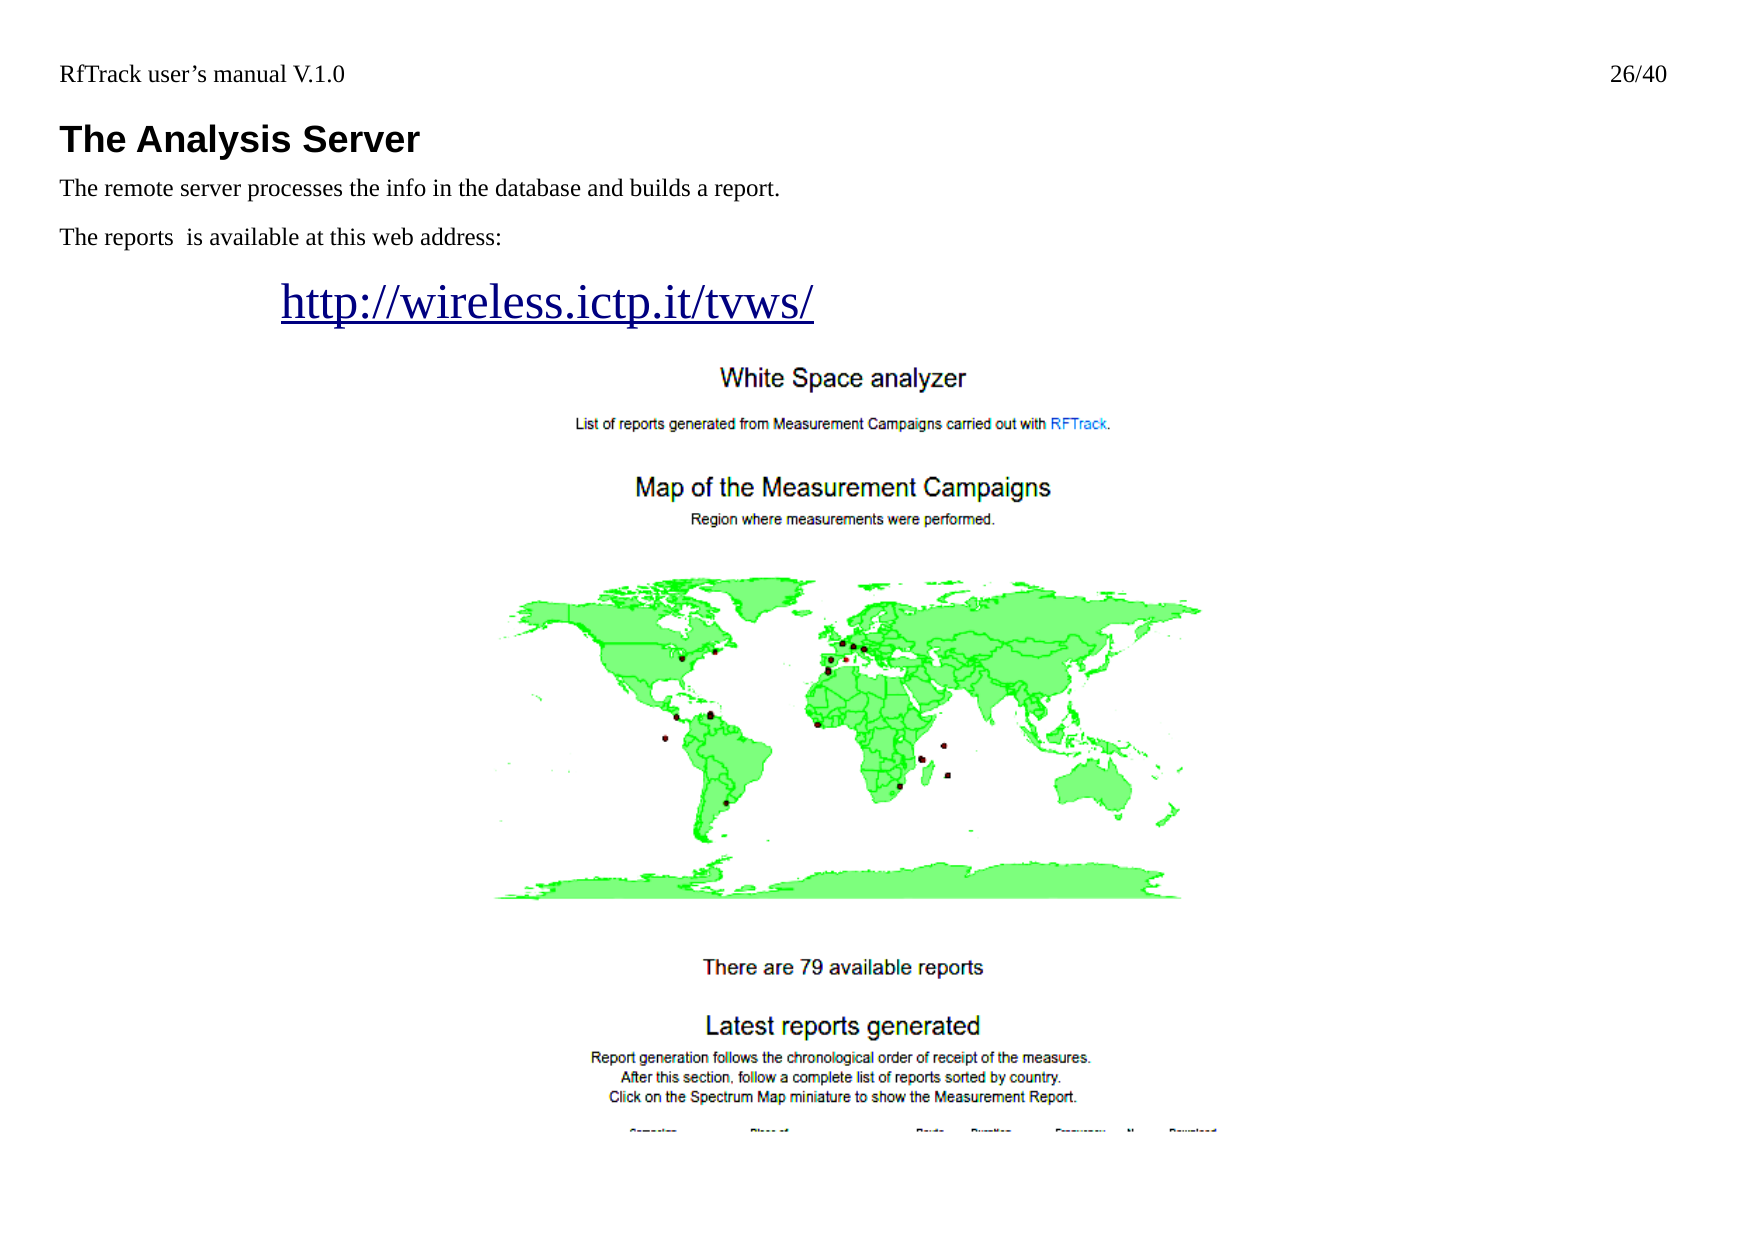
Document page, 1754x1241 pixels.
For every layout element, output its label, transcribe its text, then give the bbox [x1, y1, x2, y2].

picture [404, 355, 1350, 1136]
text The reports is available at this web address: [59, 222, 1695, 251]
text http://wireless.ictp.it/tvws/ [281, 272, 1695, 329]
text The remote server processes the info in the database and builds a report. [59, 173, 1695, 202]
subtitle The Analysis Server [59, 117, 1695, 161]
